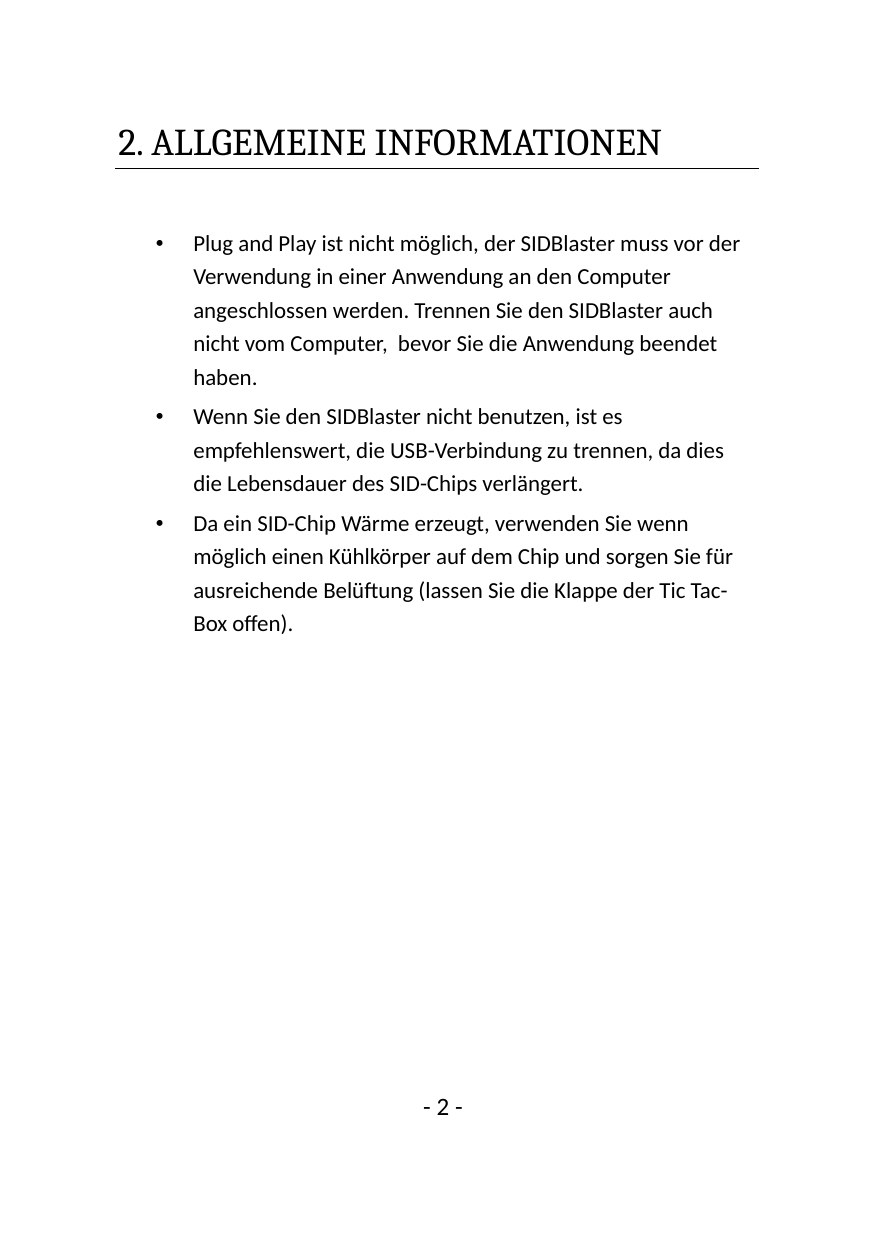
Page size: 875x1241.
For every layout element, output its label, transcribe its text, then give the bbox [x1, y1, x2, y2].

subtitle Allgemeine Informationen [115, 118, 759, 168]
list Plug and Play ist nicht möglich, der SIDBlaster muss vor der Verwendung in einer Anwendung an den Computer angeschlossen werden. Trennen Sie den SIDBlaster auch nicht vom Computer, bevor Sie die Anwendung beendet haben. [156, 229, 756, 391]
list Da ein SID-Chip Wärme erzeugt, verwenden Sie wenn möglich einen Kühlkörper auf dem Chip und sorgen Sie für ausreichende Belüftung (lassen Sie die Klappe der Tic Tac-Box offen). [156, 509, 756, 671]
list Wenn Sie den SIDBlaster nicht benutzen, ist es empfehlenswert, die USB-Verbindung zu trennen, da dies die Lebensdauer des SID-Chips verlängert. [156, 402, 756, 497]
